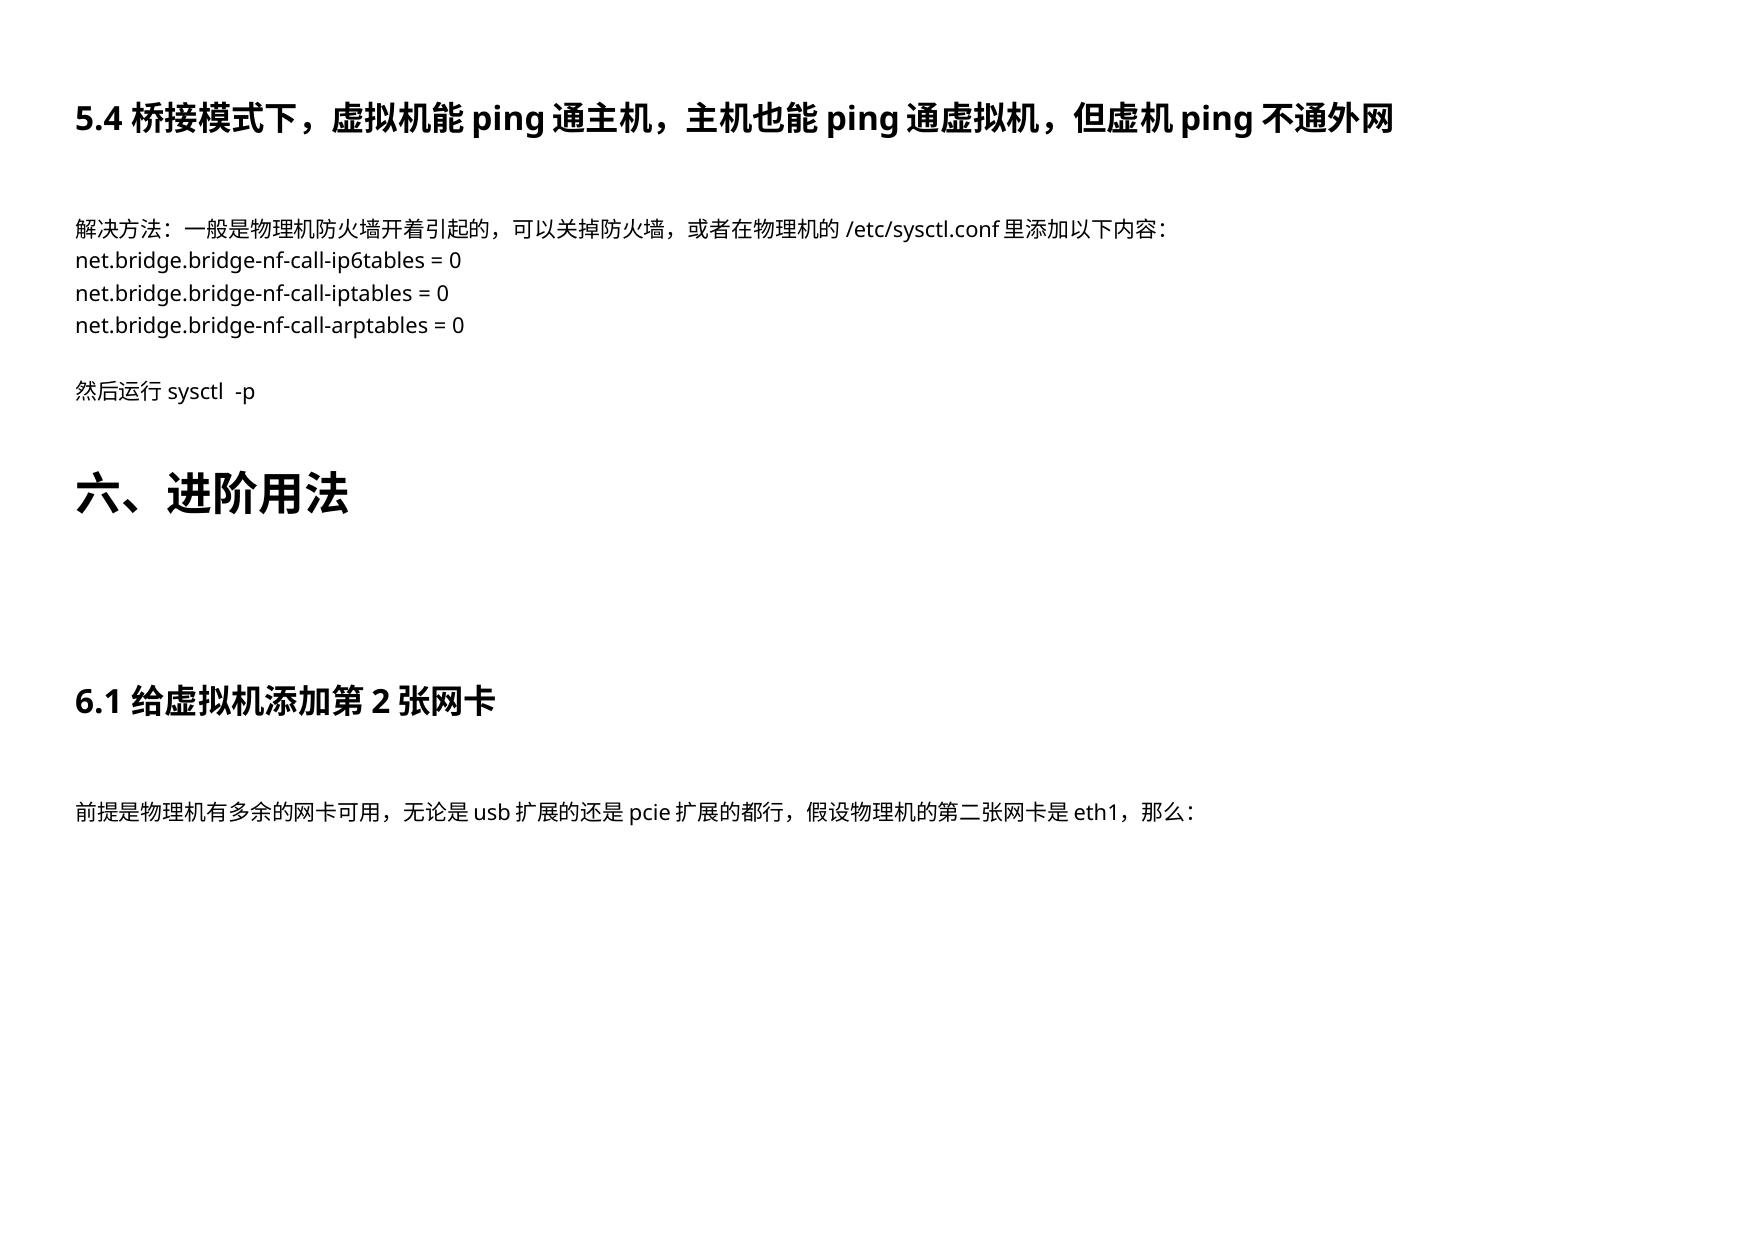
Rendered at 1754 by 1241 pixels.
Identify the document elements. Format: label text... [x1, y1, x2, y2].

text net.bridge.bridge-nf-call-arptables = 0 [75, 309, 1679, 341]
text 前提是物理机有多余的网卡可用，无论是usb扩展的还是pcie扩展的都行，假设物理机的第二张网卡是eth1，那么： [75, 794, 1679, 827]
text 然后运行 sysctl -p [75, 374, 1679, 406]
subtitle 5.4 桥接模式下，虚拟机能ping通主机，主机也能ping通虚拟机，但虚机ping不通外网 [75, 84, 1679, 149]
text net.bridge.bridge-nf-call-iptables = 0 [75, 276, 1679, 309]
text net.bridge.bridge-nf-call-ip6tables = 0 [75, 244, 1679, 276]
subtitle 6.1 给虚拟机添加第2张网卡 [75, 667, 1679, 732]
text 解决方法：一般是物理机防火墙开着引起的，可以关掉防火墙，或者在物理机的 /etc/sysctl.conf里添加以下内容： [75, 211, 1679, 244]
subtitle 六、进阶用法 [75, 442, 1679, 539]
